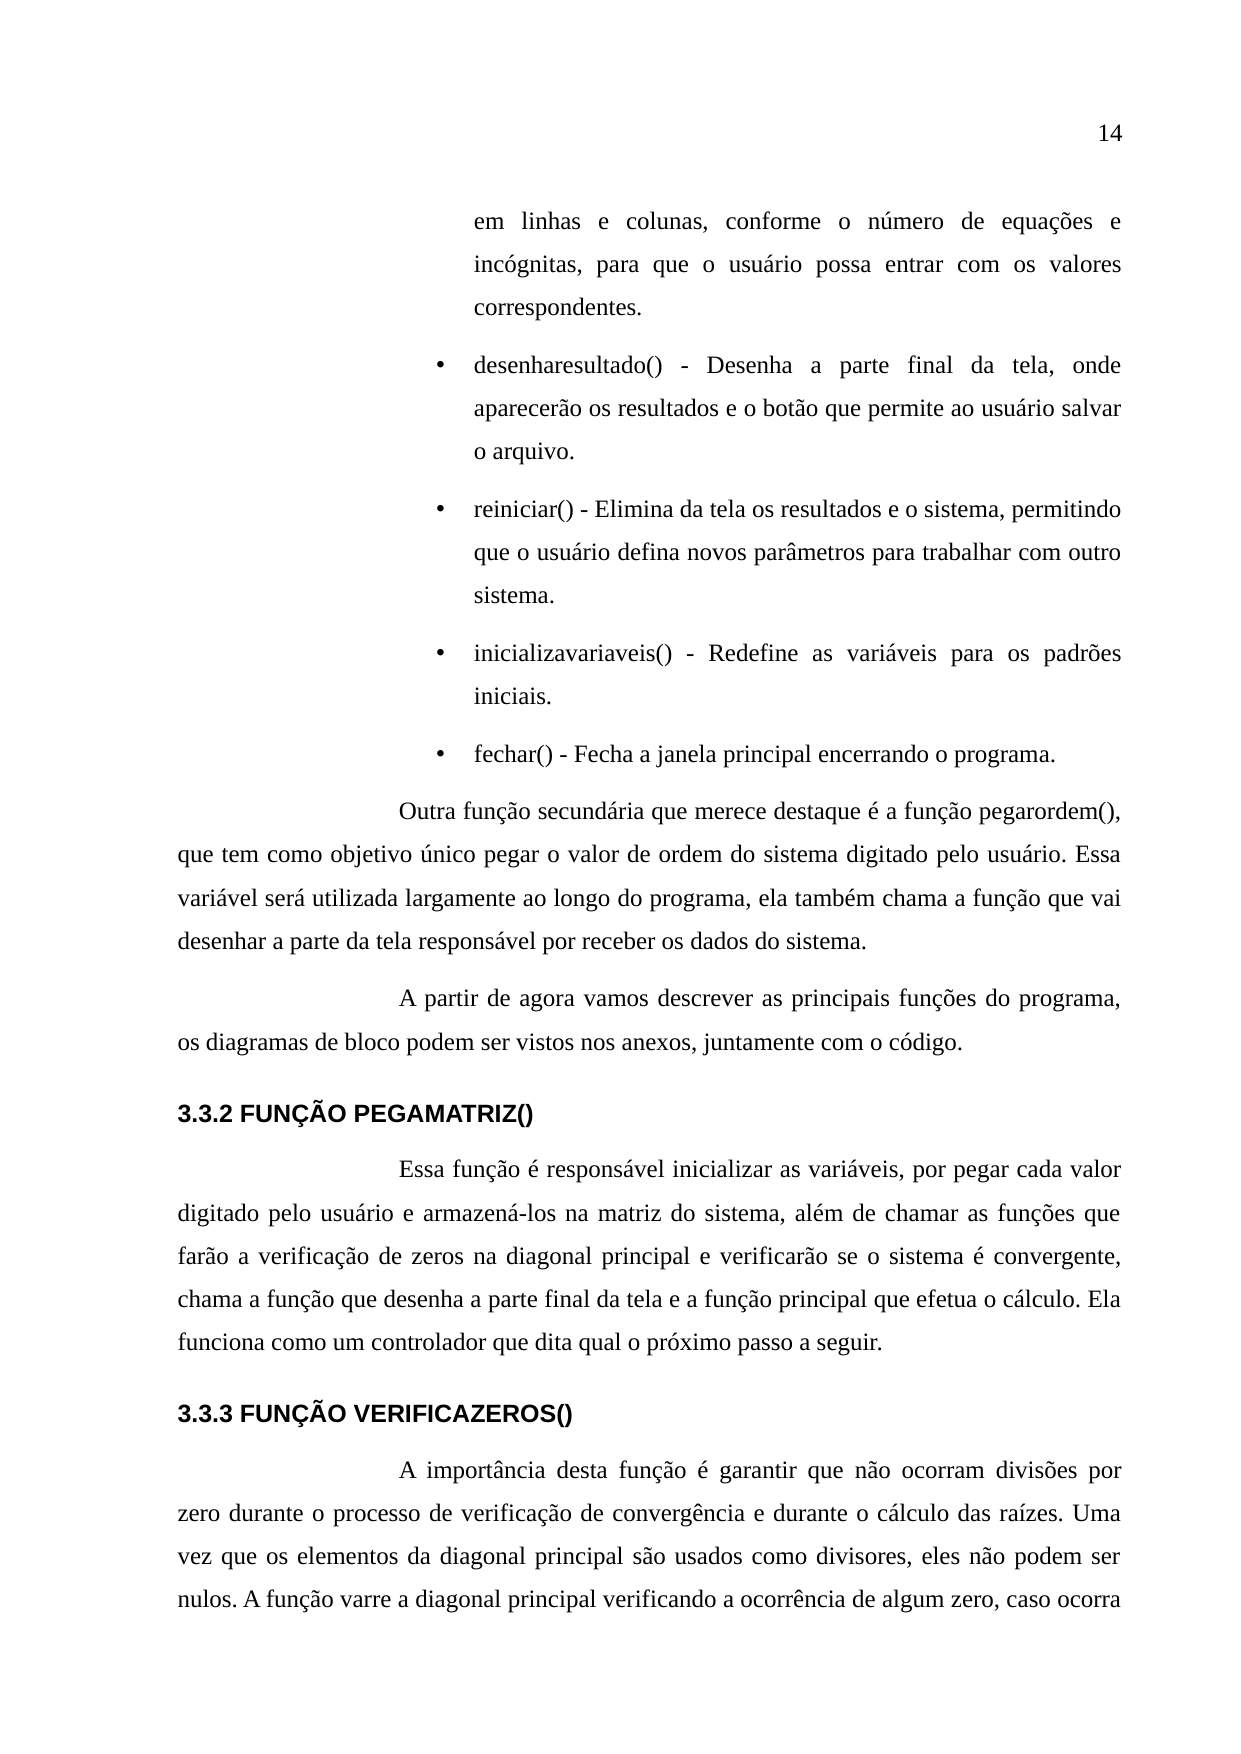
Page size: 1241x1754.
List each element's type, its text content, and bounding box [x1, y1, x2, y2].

text Essa função é responsável inicializar as variáveis, por pegar cada valor digitado pelo usuário e armazená-los na matriz do sistema, além de chamar as funções que farão a verificação de zeros na diagonal principal e verificarão se o sistema é convergente, chama a função que desenha a parte final da tela e a função principal que efetua o cálculo. Ela funciona como um controlador que dita qual o próximo passo a seguir. [177, 1154, 1122, 1356]
subtitle 3.3.3 FUNÇÃO VERIFICAZEROS() [177, 1399, 1122, 1428]
list fechar() - Fecha a janela principal encerrando o programa. [436, 739, 1122, 767]
list em linhas e colunas, conforme o número de equações e incógnitas, para que o usuário possa entrar com os valores correspondentes. [436, 206, 1122, 321]
text A importância desta função é garantir que não ocorram divisões por zero durante o processo de verificação de convergência e durante o cálculo das raízes. Uma vez que os elementos da diagonal principal são usados como divisores, eles não podem ser nulos. A função varre a diagonal principal verificando a ocorrência de algum zero, caso ocorra [177, 1455, 1122, 1613]
list inicializavariaveis() - Redefine as variáveis para os padrões iniciais. [436, 638, 1122, 710]
text Outra função secundária que merece destaque é a função pegarordem(), que tem como objetivo único pegar o valor de ordem do sistema digitado pelo usuário. Essa variável será utilizada largamente ao longo do programa, ela também chama a função que vai desenhar a parte da tela responsável por receber os dados do sistema. [177, 796, 1122, 954]
list desenharesultado() - Desenha a parte final da tela, onde aparecerão os resultados e o botão que permite ao usuário salvar o arquivo. [436, 350, 1122, 465]
text A partir de agora vamos descrever as principais funções do programa, os diagramas de bloco podem ser vistos nos anexos, juntamente com o código. [177, 983, 1122, 1055]
subtitle 3.3.2 FUNÇÃO PEGAMATRIZ() [177, 1099, 1122, 1128]
list reiniciar() - Elimina da tela os resultados e o sistema, permitindo que o usuário defina novos parâmetros para trabalhar com outro sistema. [436, 494, 1122, 609]
